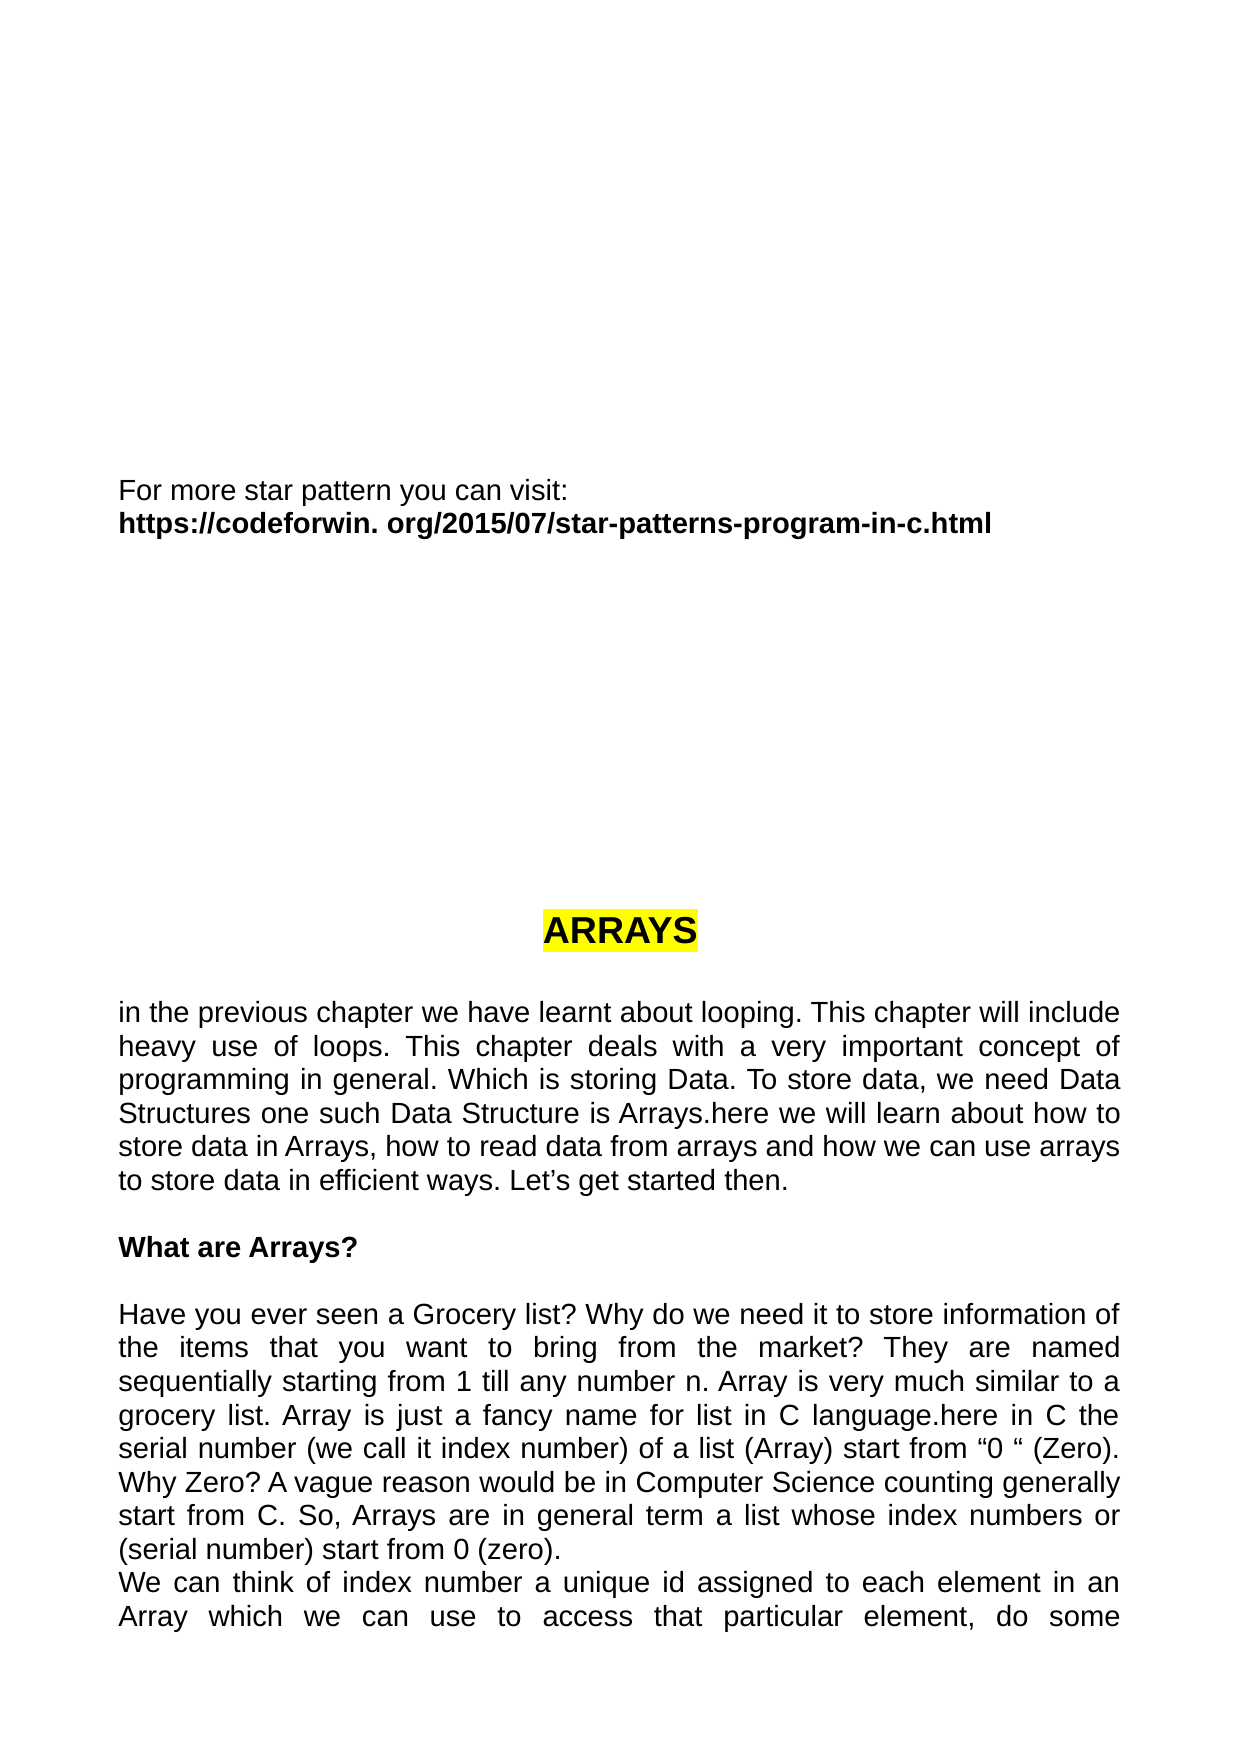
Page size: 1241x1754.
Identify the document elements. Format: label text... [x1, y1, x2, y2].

text We can think of index number a unique id assigned to each element in an Array which we can use to access that particular element, do some [118, 1565, 1122, 1632]
text For more star pattern you can visit: [118, 473, 1122, 506]
text in the previous chapter we have learnt about looping. This chapter will include heavy use of loops. This chapter deals with a very important concept of programming in general. Which is storing Data. To store data, we need Data Structures one such Data Structure is Arrays.here we will learn about how to store data in Arrays, how to read data from arrays and how we can use arrays to store data in efficient ways. Let’s get started then. [118, 995, 1122, 1196]
text What are Arrays? [118, 1230, 1122, 1263]
text ARRAYS [118, 909, 1122, 952]
text Have you ever seen a Grocery list? Why do we need it to store information of the items that you want to bring from the market? They are named sequentially starting from 1 till any number n. Array is very much similar to a grocery list. Array is just a fancy name for list in C language.here in C the serial number (we call it index number) of a list (Array) start from “0 “ (Zero). Why Zero? A vague reason would be in Computer Science counting generally start from C. So, Arrays are in general term a list whose index numbers or (serial number) start from 0 (zero). [118, 1297, 1122, 1565]
text https://codeforwin. org/2015/07/star-patterns-program-in-c.html [118, 506, 1122, 540]
